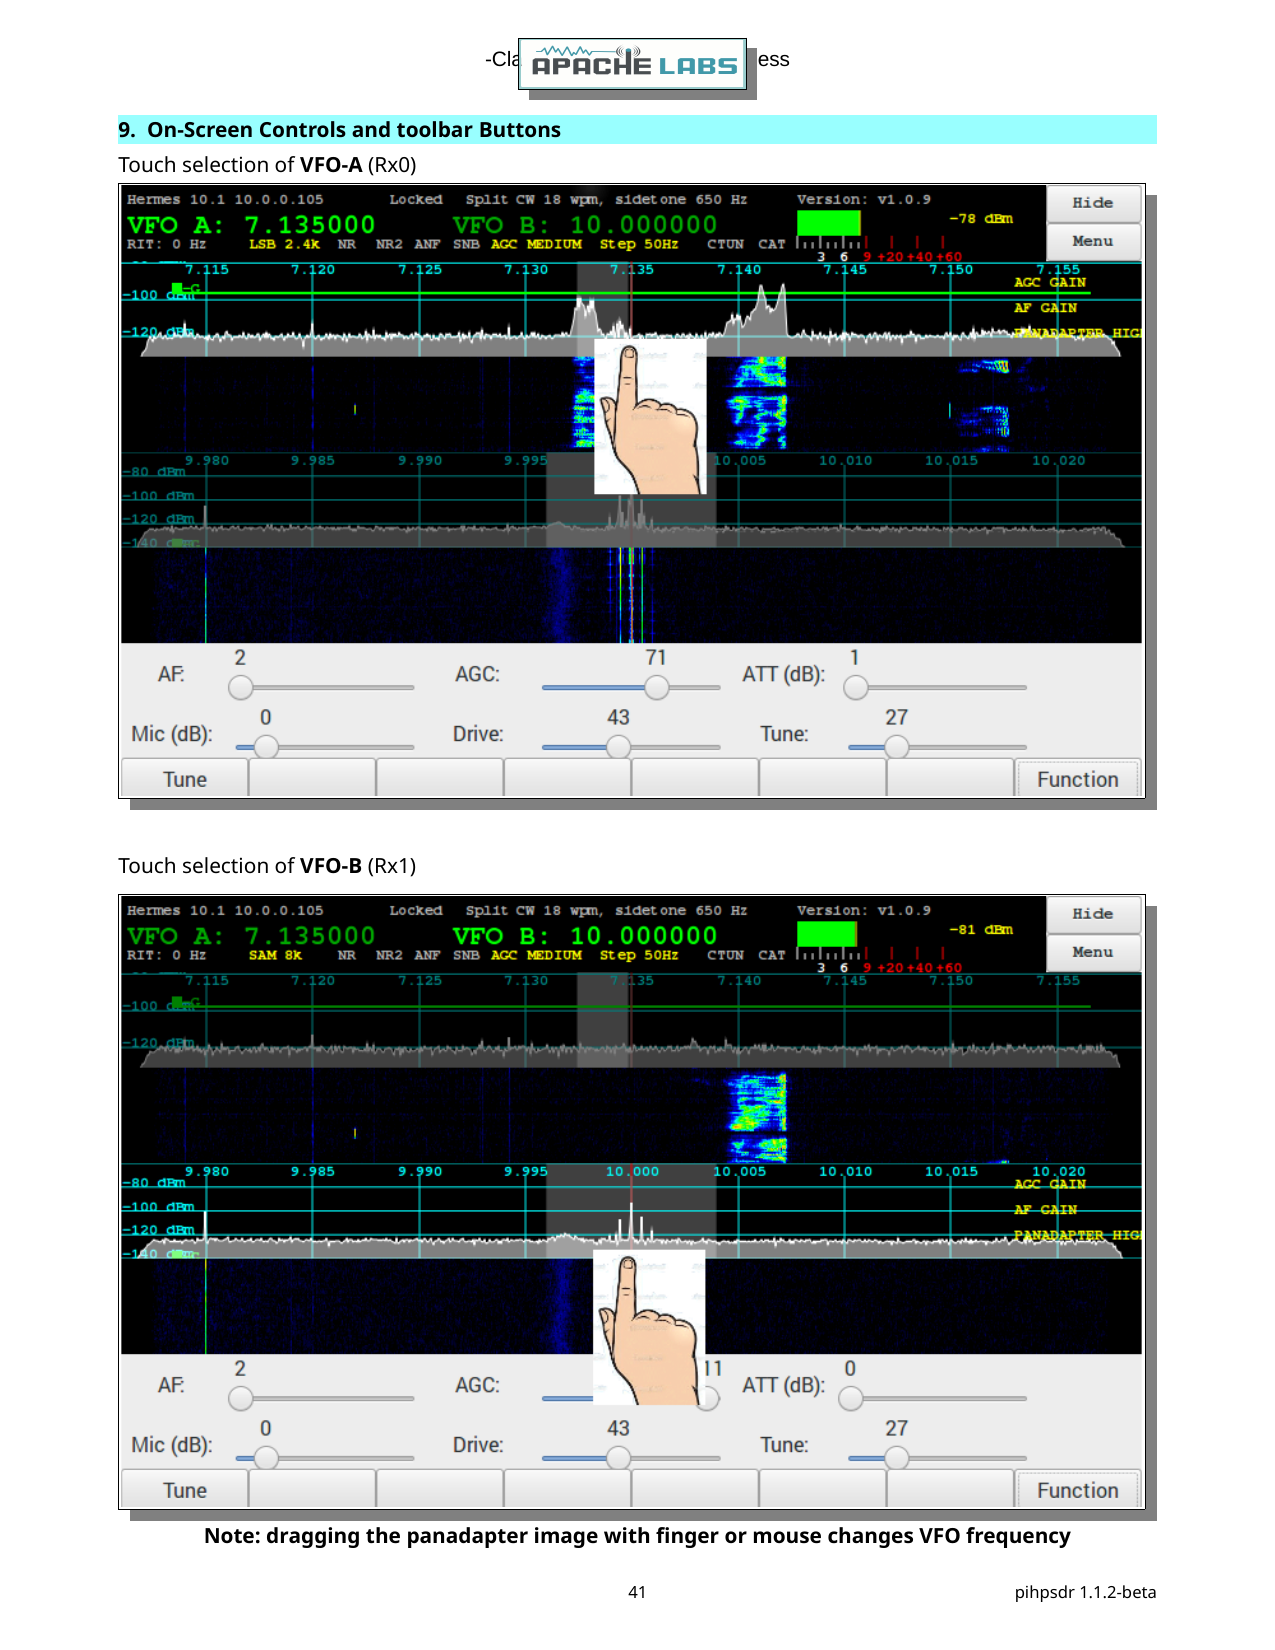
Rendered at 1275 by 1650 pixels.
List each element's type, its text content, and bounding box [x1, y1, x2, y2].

picture [121, 185, 1142, 796]
text Touch selection of VFO-A (Rx0) [118, 150, 1157, 178]
subtitle 9. On-Screen Controls and toolbar Buttons [561, 115, 1157, 144]
picture [521, 40, 744, 87]
text [118, 892, 1157, 906]
text Touch selection of VFO-B (Rx1) [118, 851, 1157, 880]
picture [121, 896, 1142, 1507]
text Note: dragging the panadapter image with finger or mouse changes VFO frequency [118, 1510, 1157, 1550]
